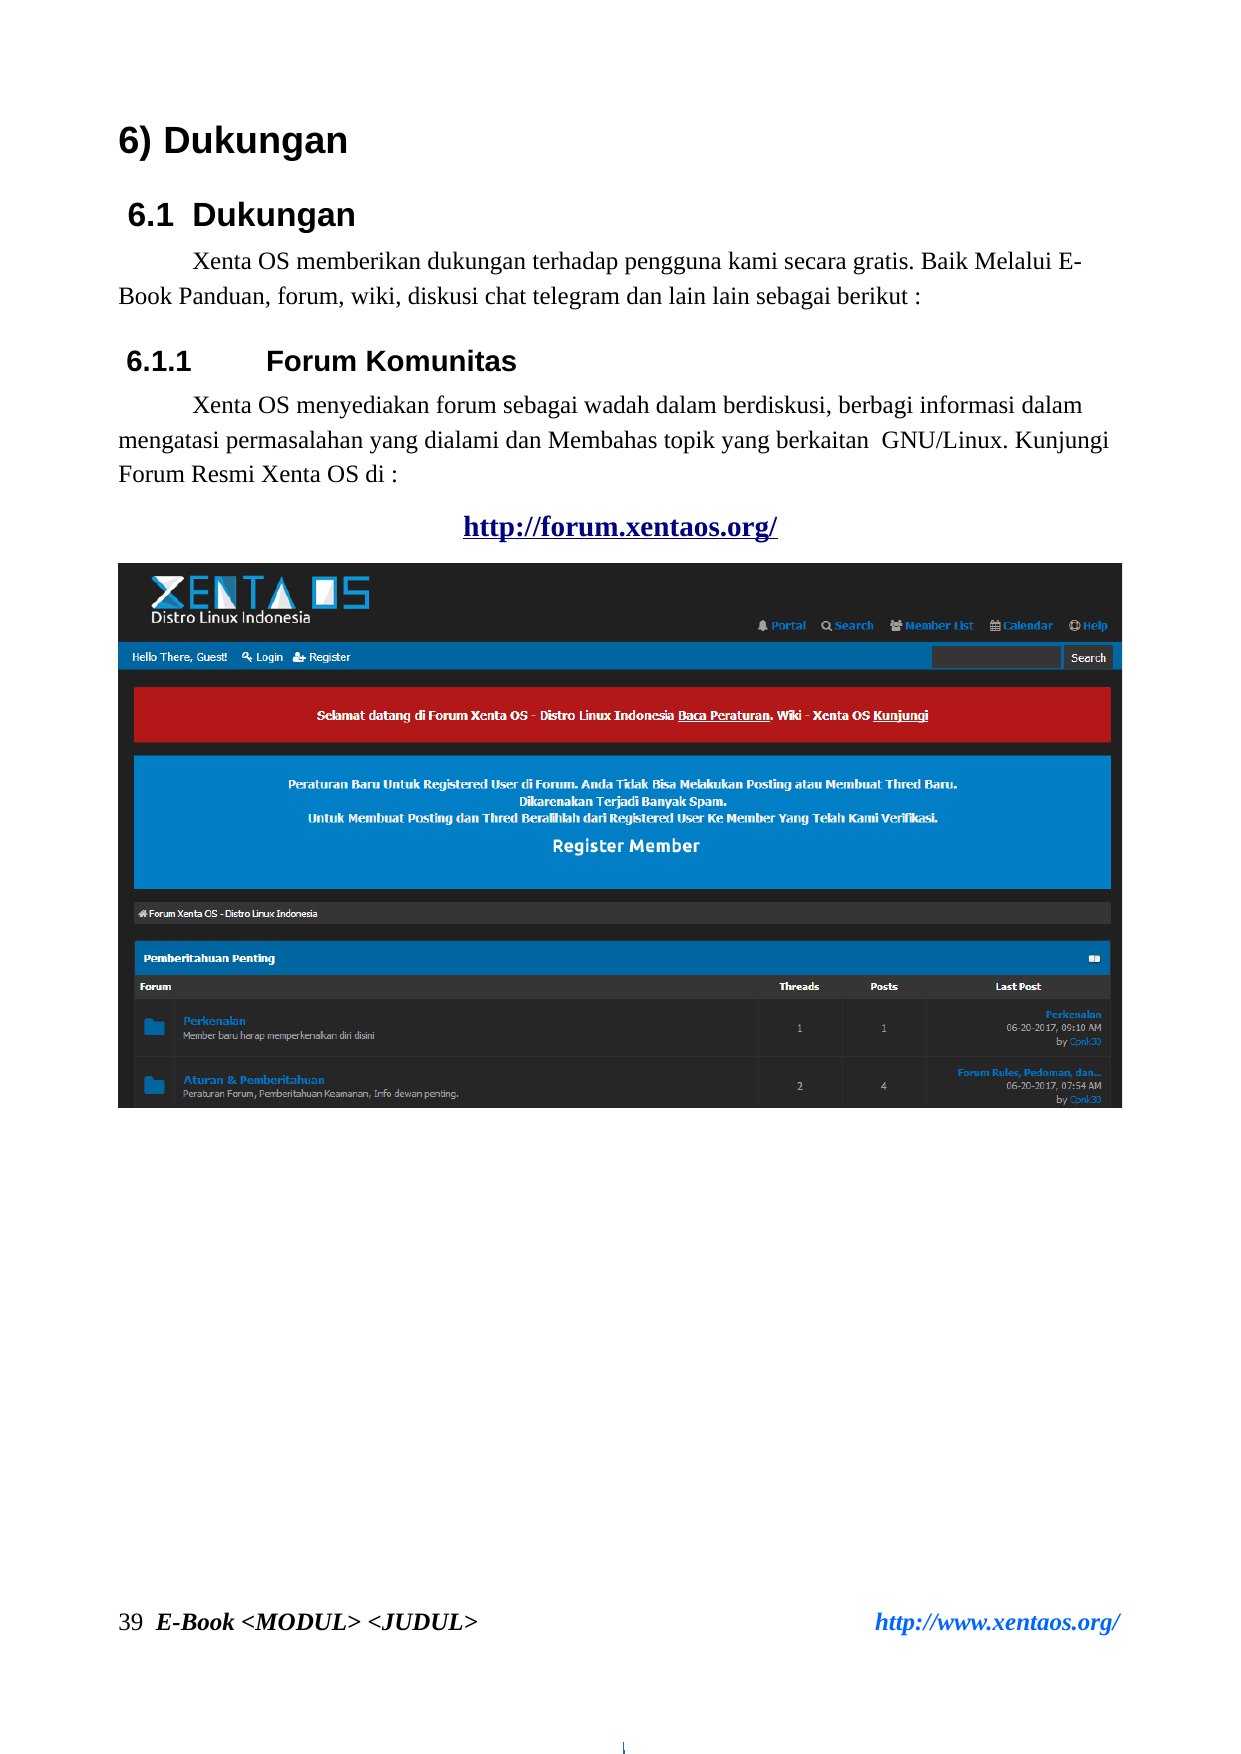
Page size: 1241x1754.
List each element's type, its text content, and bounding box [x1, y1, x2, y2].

text http://forum.xentaos.org/ [118, 509, 1122, 542]
text Xenta OS memberikan dukungan terhadap pengguna kami secara gratis. Baik Melalui E-Book Panduan, forum, wiki, diskusi chat telegram dan lain lain sebagai berikut : [118, 246, 1122, 309]
picture [118, 563, 1123, 1108]
subtitle Dukungan [118, 195, 1122, 234]
text Xenta OS menyediakan forum sebagai wadah dalam berdiskusi, berbagi informasi dalam mengatasi permasalahan yang dialami dan Membahas topik yang berkaitan GNU/Linux. Kunjungi Forum Resmi Xenta OS di : [118, 391, 1122, 488]
subtitle Forum Komunitas [118, 344, 1122, 378]
subtitle Dukungan [118, 118, 1122, 162]
